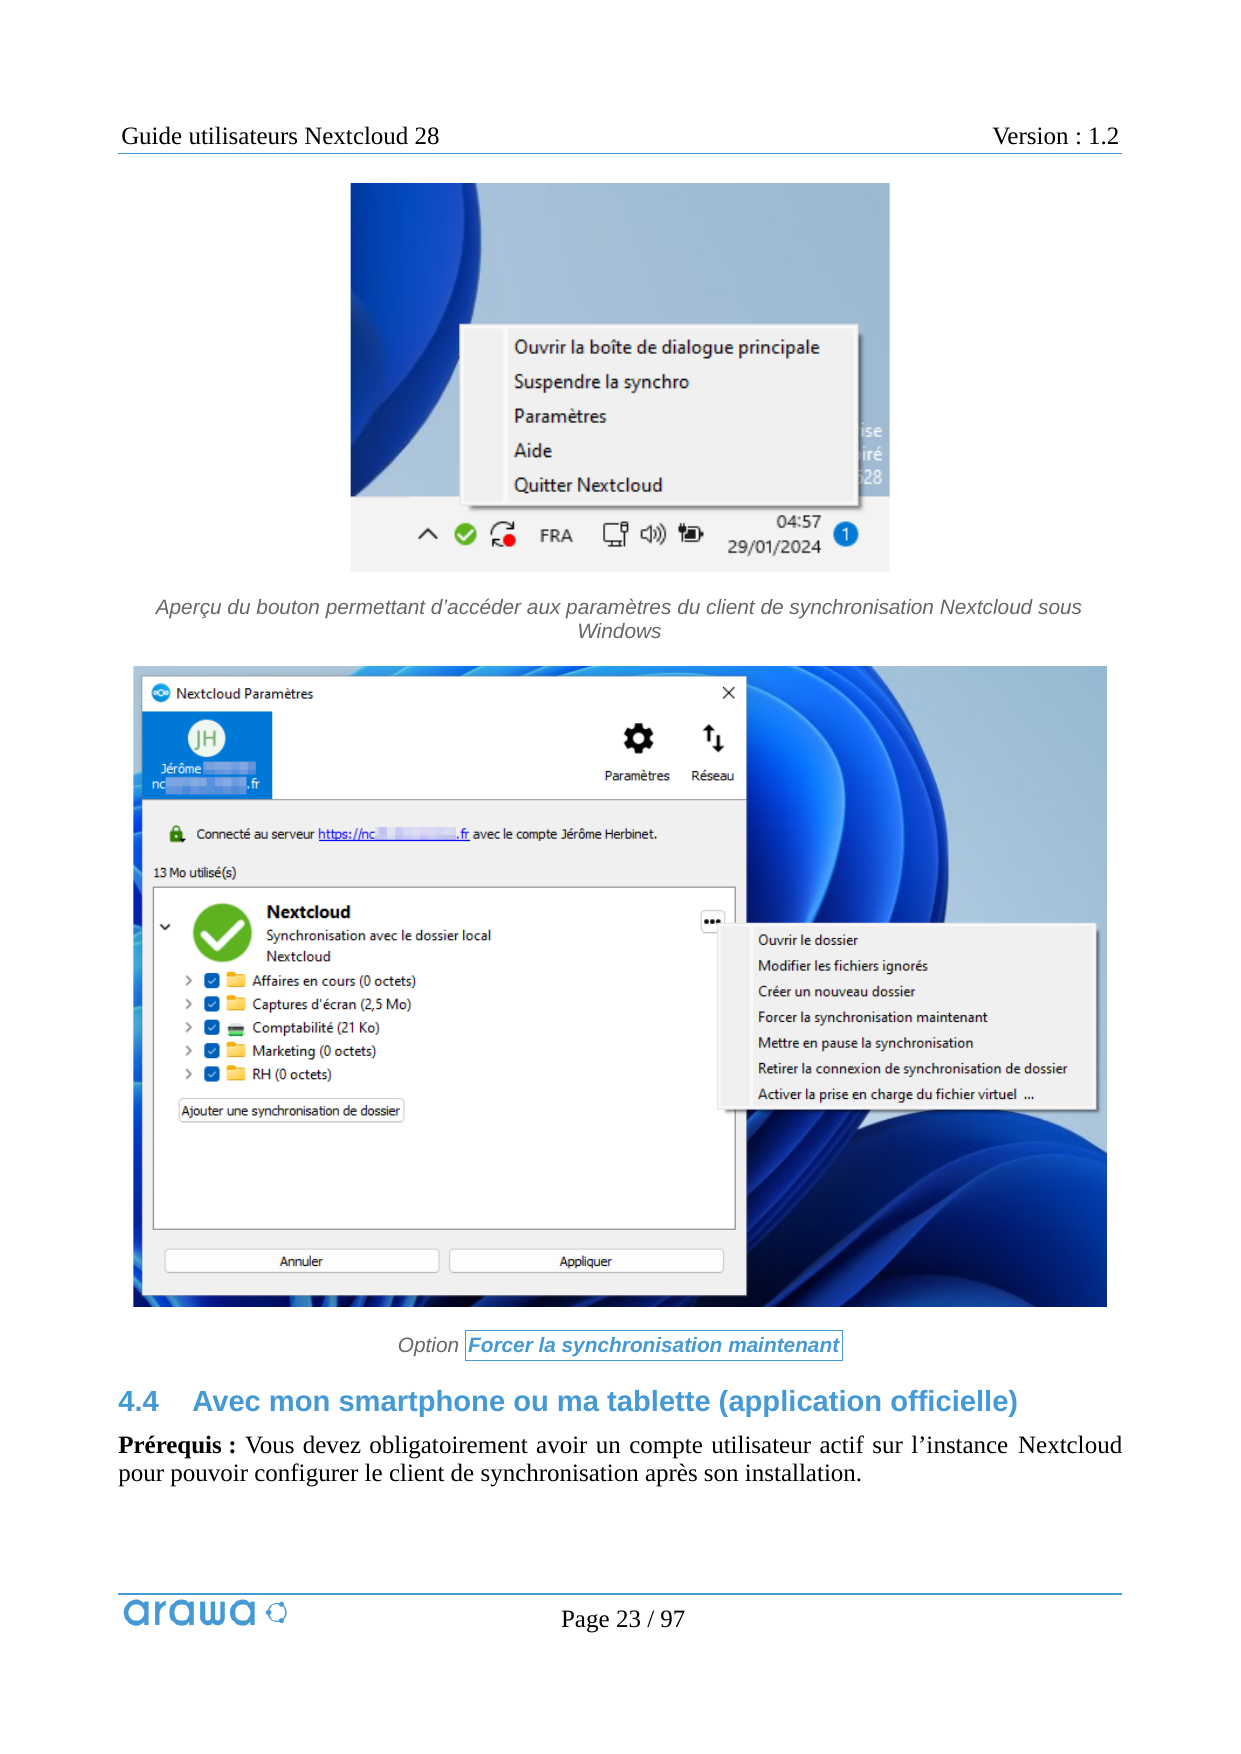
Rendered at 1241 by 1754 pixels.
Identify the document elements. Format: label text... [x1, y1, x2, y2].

text Prérequis : Vous devez obligatoirement avoir un compte utilisateur actif sur l’instance Nextcloud pour pouvoir configurer le client de synchronisation après son installation. [118, 1430, 1122, 1487]
picture [121, 1597, 290, 1628]
text Forcer la synchronisation maintenant [466, 1331, 842, 1360]
text [843, 1330, 1122, 1360]
picture [350, 183, 890, 572]
text Option [118, 1330, 465, 1360]
subtitle Avec mon smartphone ou ma tablette (application officielle) [118, 1384, 1122, 1417]
text Aperçu du bouton permettant d’accéder aux paramètres du client de synchronisation Nextcloud sous Windows [118, 595, 1122, 643]
picture [133, 666, 1107, 1307]
